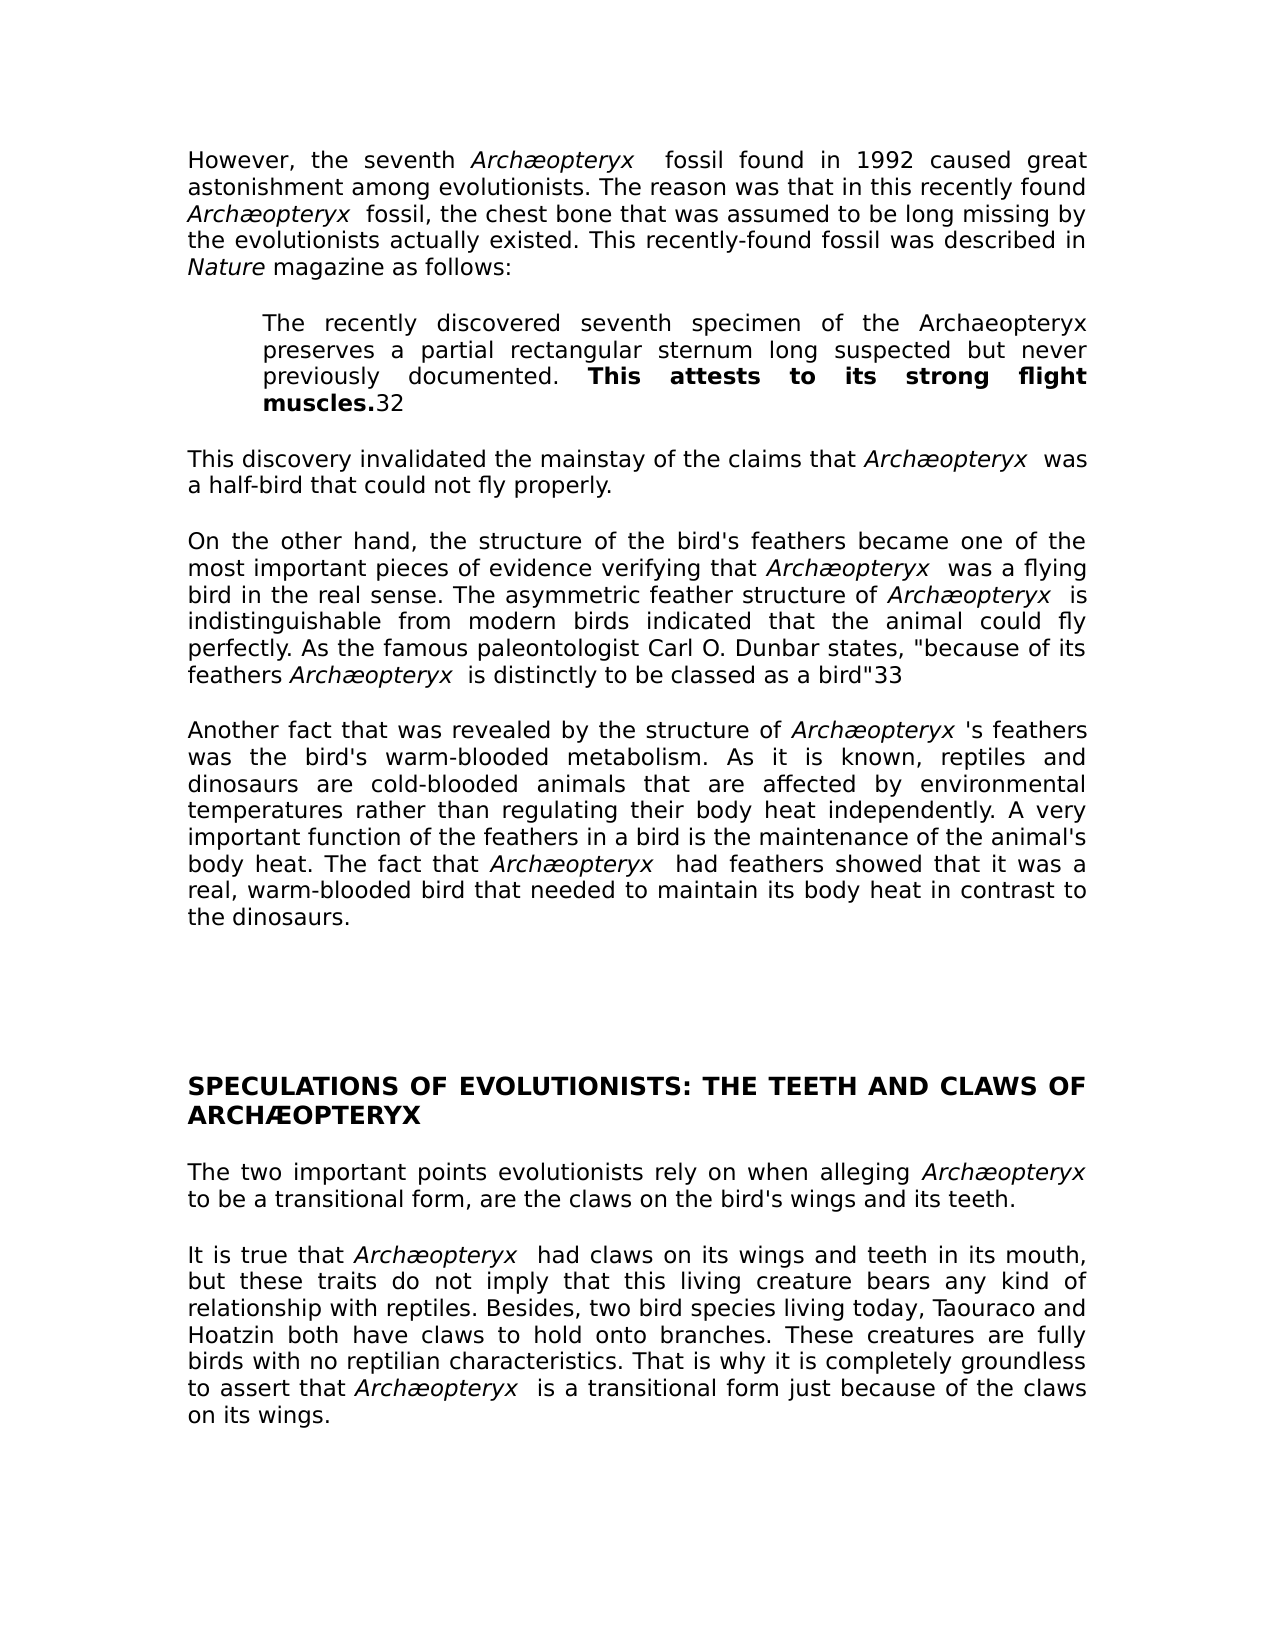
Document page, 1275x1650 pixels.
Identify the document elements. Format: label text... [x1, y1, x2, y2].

text It is true that Archæopteryx had claws on its wings and teeth in its mouth, but these traits do not imply that this living creature bears any kind of relationship with reptiles. Besides, two bird species living today, Taouraco and Hoatzin both have claws to hold onto branches. These creatures are fully birds with no reptilian characteristics. That is why it is completely groundless to assert that Archæopteryx is a transitional form just because of the claws on its wings. [187, 1242, 1088, 1428]
text However, the seventh Archæopteryx fossil found in 1992 caused great astonishment among evolutionists. The reason was that in this recently found Archæopteryx fossil, the chest bone that was assumed to be long missing by the evolutionists actually existed. This recently-found fossil was described in Nature magazine as follows: [187, 148, 1088, 281]
text On the other hand, the structure of the bird's feathers became one of the most important pieces of evidence verifying that Archæopteryx was a flying bird in the real sense. The asymmetric feather structure of Archæopteryx is indistinguishable from modern birds indicated that the animal could fly perfectly. As the famous paleontologist Carl O. Dunbar states, "because of its feathers Archæopteryx is distinctly to be classed as a bird"33 [187, 528, 1088, 688]
text Speculations of Evolutionists: The Teeth and Claws of Archæopteryx [187, 1072, 1088, 1130]
text Another fact that was revealed by the structure of Archæopteryx 's feathers was the bird's warm-blooded metabolism. As it is known, reptiles and dinosaurs are cold-blooded animals that are affected by environmental temperatures rather than regulating their body heat independently. A very important function of the feathers in a bird is the maintenance of the animal's body heat. The fact that Archæopteryx had feathers showed that it was a real, warm-blooded bird that needed to maintain its body heat in contrast to the dinosaurs. [187, 718, 1088, 931]
text The recently discovered seventh specimen of the Archaeopteryx preserves a partial rectangular sternum long suspected but never previously documented. This attests to its strong flight muscles.32 [262, 310, 1088, 417]
text The two important points evolutionists rely on when alleging Archæopteryx to be a transitional form, are the claws on the bird's wings and its teeth. [187, 1159, 1088, 1213]
text This discovery invalidated the mainstay of the claims that Archæopteryx was a half-bird that could not fly properly. [187, 446, 1088, 499]
